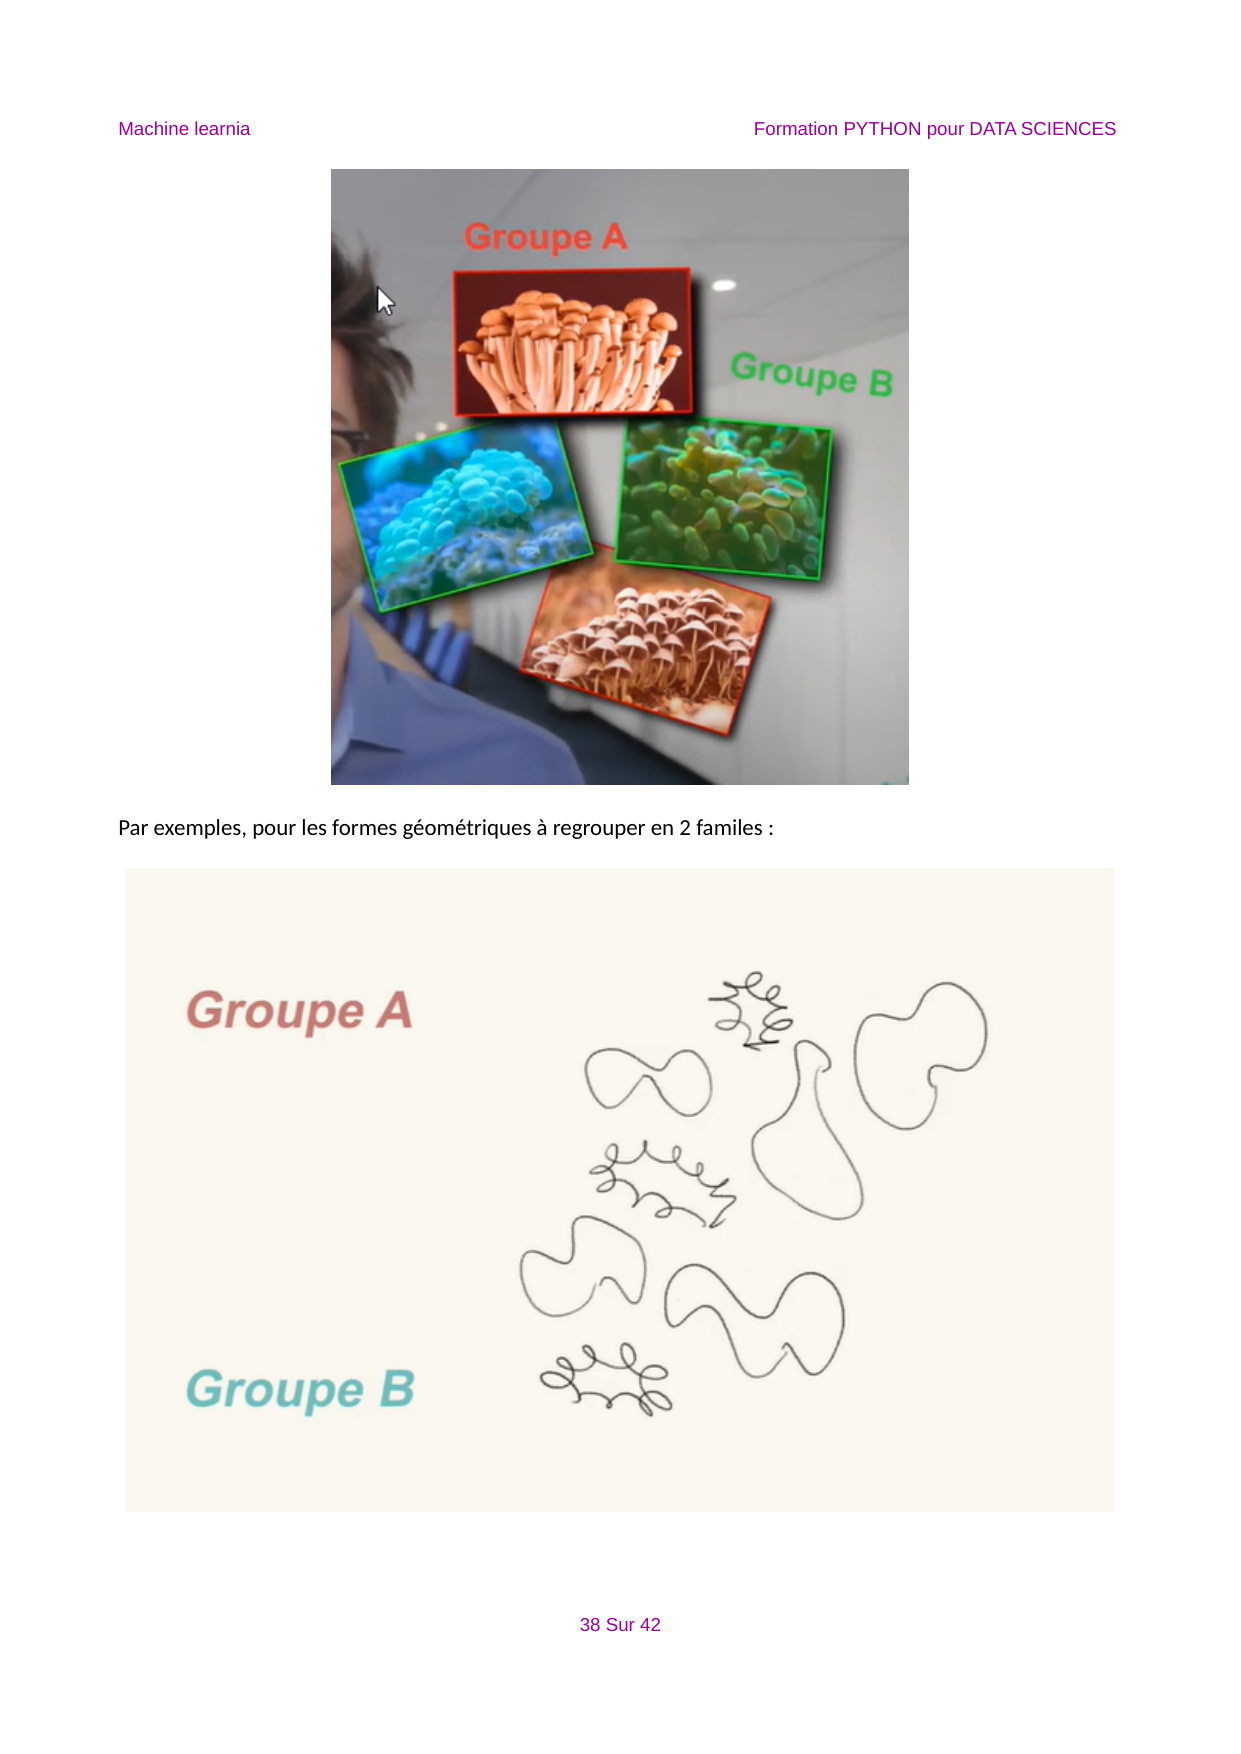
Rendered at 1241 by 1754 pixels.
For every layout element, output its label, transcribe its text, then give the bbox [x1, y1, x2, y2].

picture [331, 169, 909, 785]
picture [125, 868, 1115, 1512]
text Par exemples, pour les formes géométriques à regrouper en 2 familes : [118, 813, 1122, 841]
